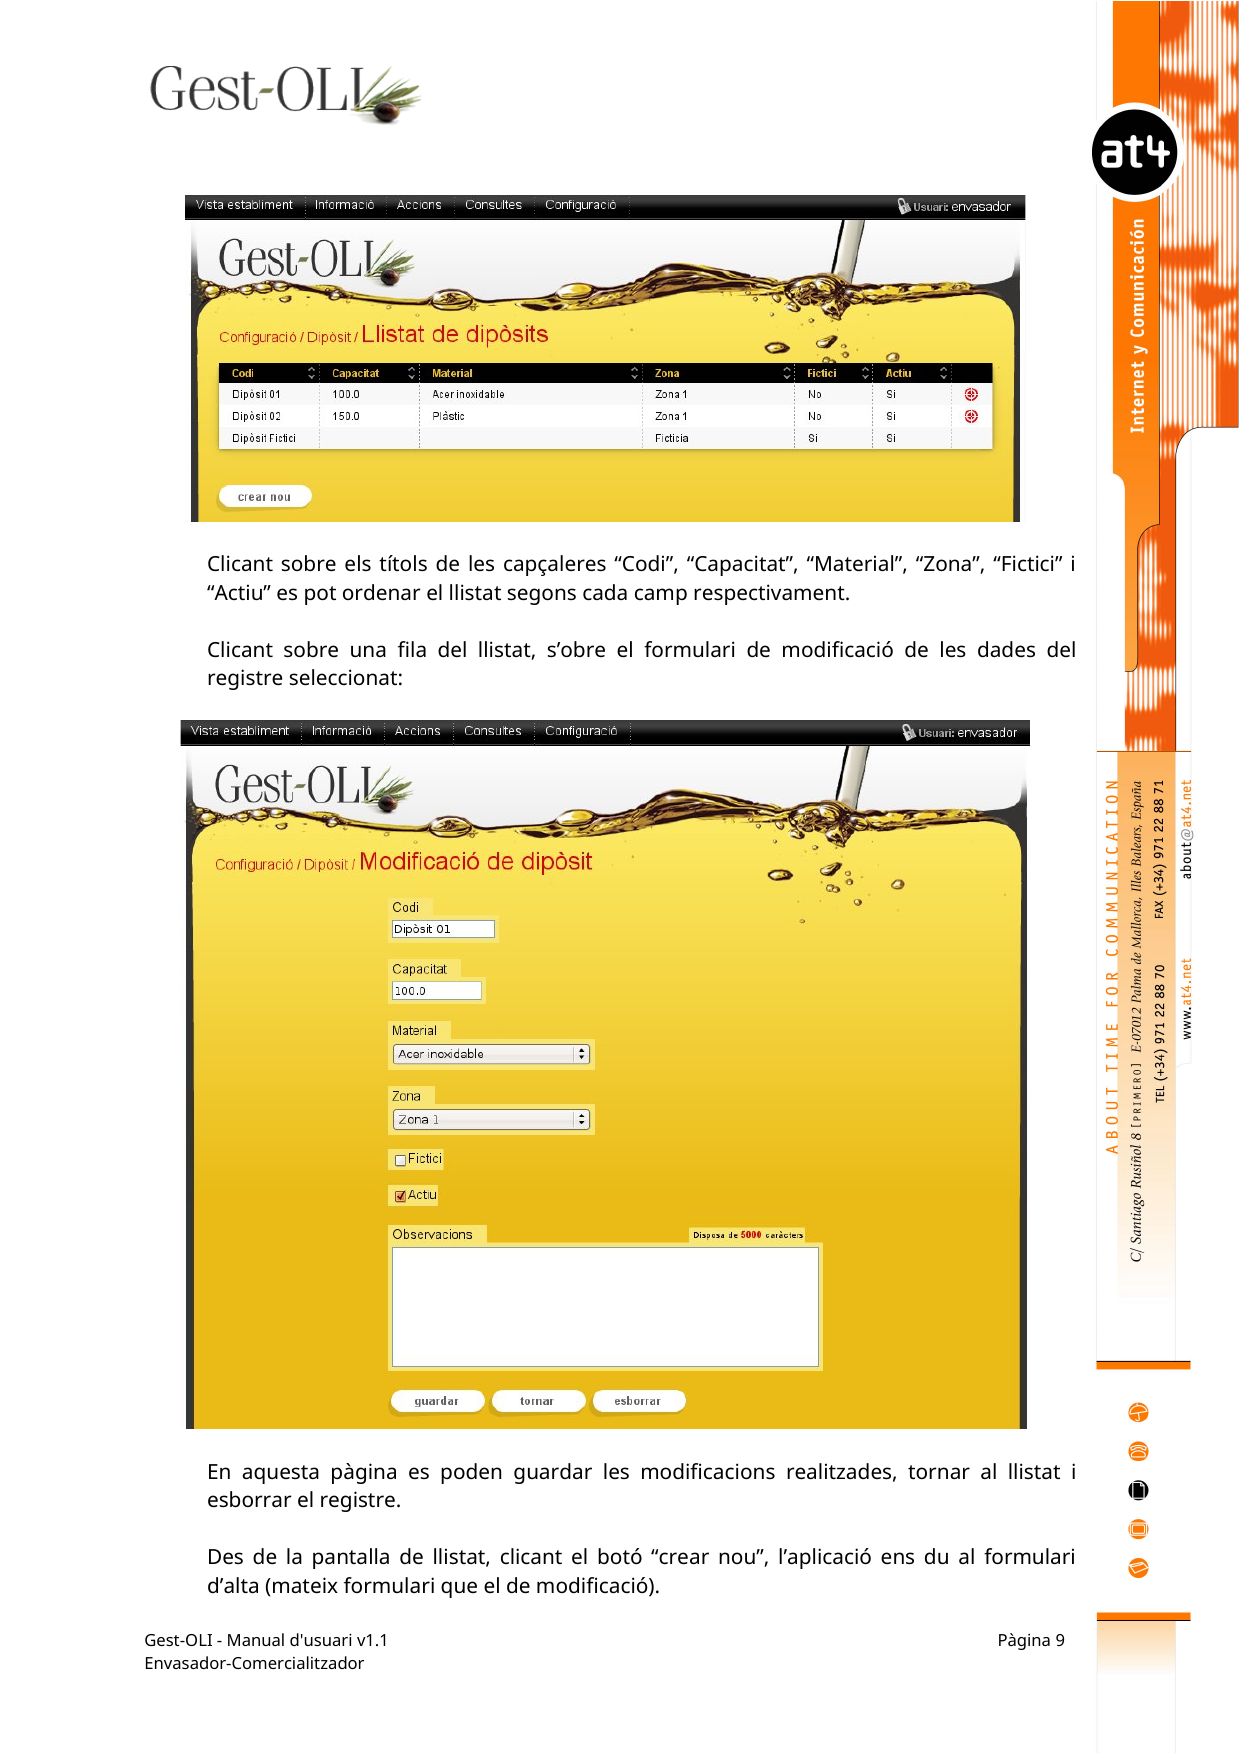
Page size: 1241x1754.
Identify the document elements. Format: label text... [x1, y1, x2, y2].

text Clicant sobre els títols de les capçaleres “Codi”, “Capacitat”, “Material”, “Zona”, “Fictici” i “Actiu” es pot ordenar el llistat segons cada camp respectivament. [207, 549, 1078, 606]
picture [185, 195, 1026, 522]
text En aquesta pàgina es poden guardar les modificacions realitzades, tornar al llistat i esborrar el registre. [207, 1457, 1078, 1514]
text Clicant sobre una fila del llistat, s’obre el formulari de modificació de les dades del registre seleccionat: [207, 635, 1078, 692]
picture [1085, 1, 1239, 1753]
picture [149, 66, 423, 126]
picture [180, 720, 1030, 1429]
text Des de la pantalla de llistat, clicant el botó “crear nou”, l’aplicació ens du al formulari d’alta (mateix formulari que el de modificació). [207, 1542, 1078, 1599]
